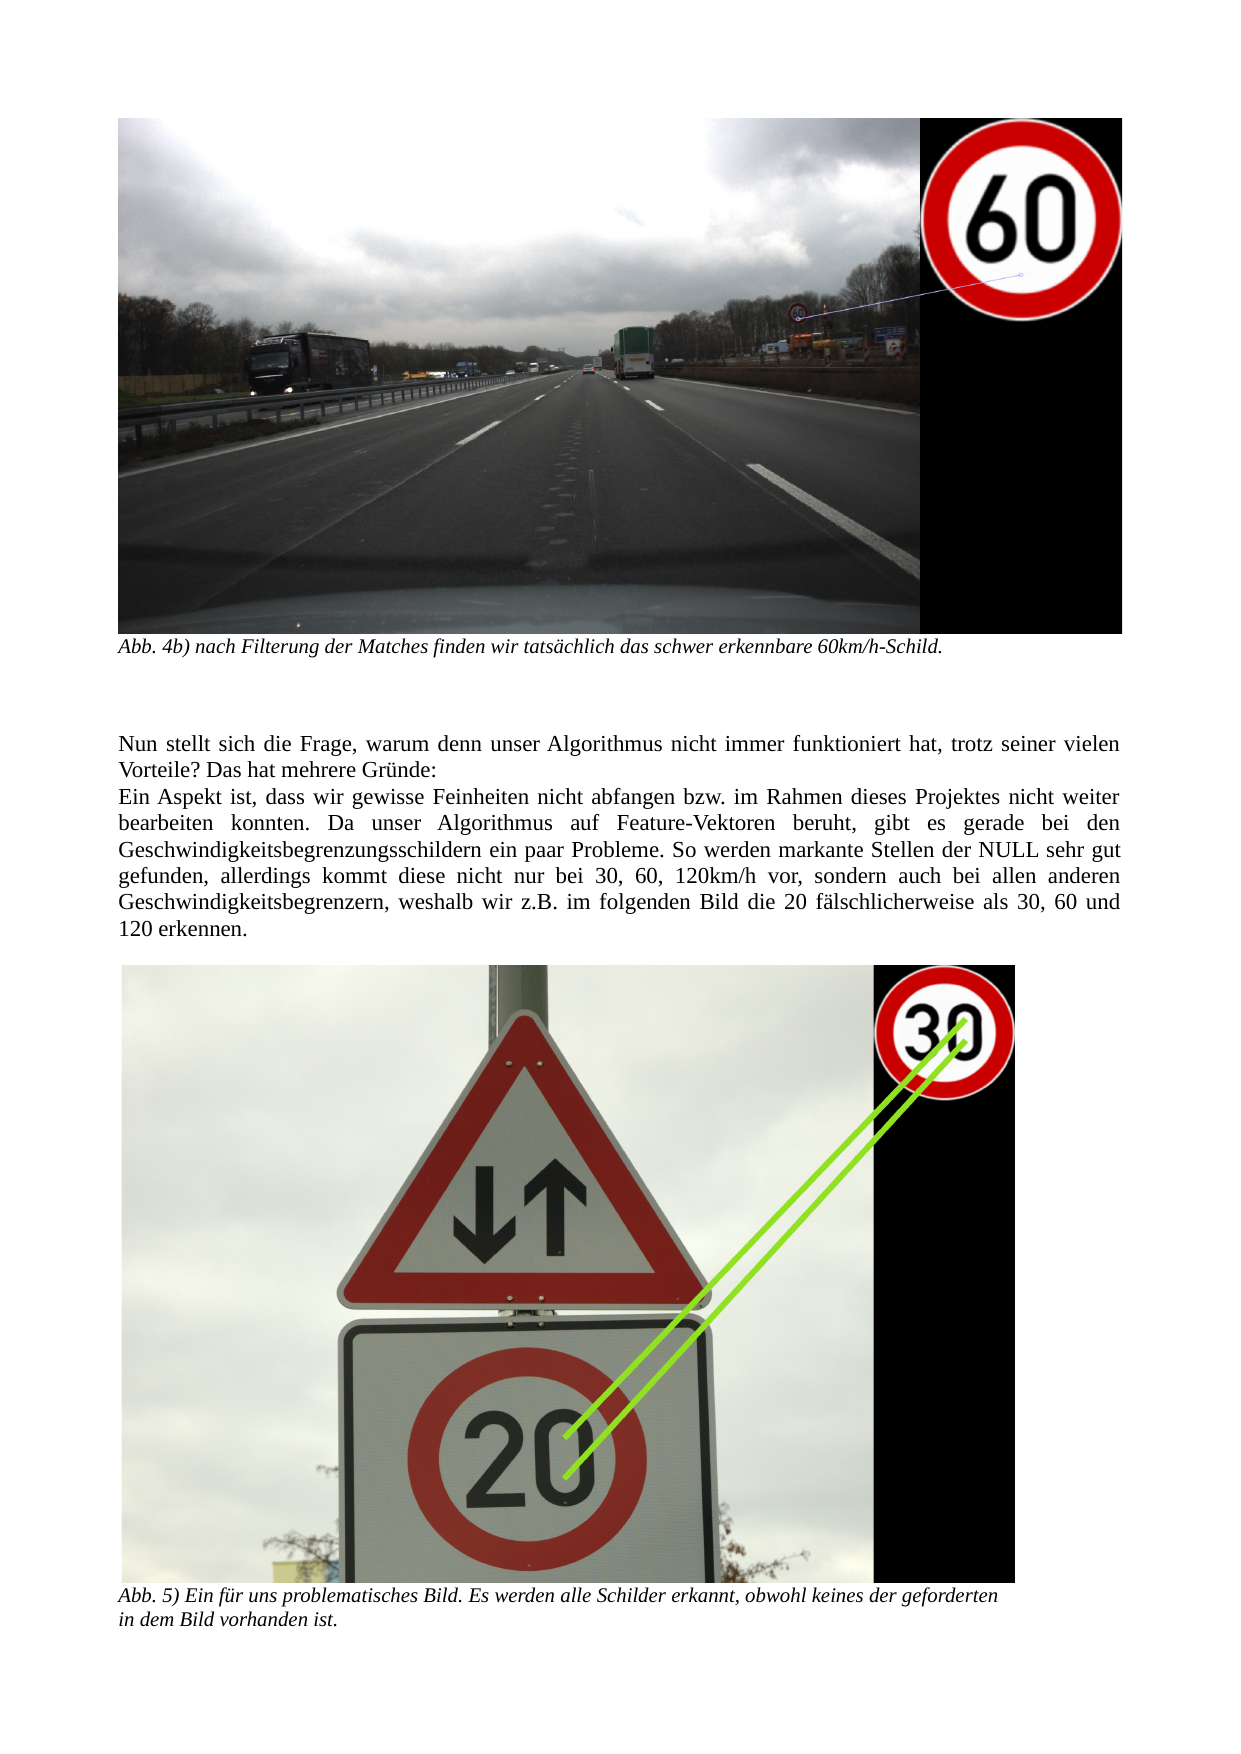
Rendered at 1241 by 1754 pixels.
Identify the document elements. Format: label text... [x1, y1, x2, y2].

text Abb. 5) Ein für uns problematisches Bild. Es werden alle Schilder erkannt, obwohl keines der geforderten [118, 965, 1122, 1607]
text Ein Aspekt ist, dass wir gewisse Feinheiten nicht abfangen bzw. im Rahmen dieses Projektes nicht weiter bearbeiten konnten. Da unser Algorithmus auf Feature-Vektoren beruht, gibt es gerade bei den Geschwindigkeitsbegrenzungsschildern ein paar Probleme. So werden markante Stellen der NULL sehr gut gefunden, allerdings kommt diese nicht nur bei 30, 60, 120km/h vor, sondern auch bei allen anderen Geschwindigkeitsbegrenzern, weshalb wir z.B. im folgenden Bild die 20 fälschlicherweise als 30, 60 und 120 erkennen. [118, 783, 1122, 941]
text in dem Bild vorhanden ist. [118, 1607, 1122, 1631]
picture [118, 118, 1123, 634]
picture [121, 965, 1015, 1583]
text Abb. 4b) nach Filterung der Matches finden wir tatsächlich das schwer erkennbare 60km/h-Schild. [118, 634, 1122, 658]
text Nun stellt sich die Frage, warum denn unser Algorithmus nicht immer funktioniert hat, trotz seiner vielen Vorteile? Das hat mehrere Gründe: [118, 730, 1122, 783]
